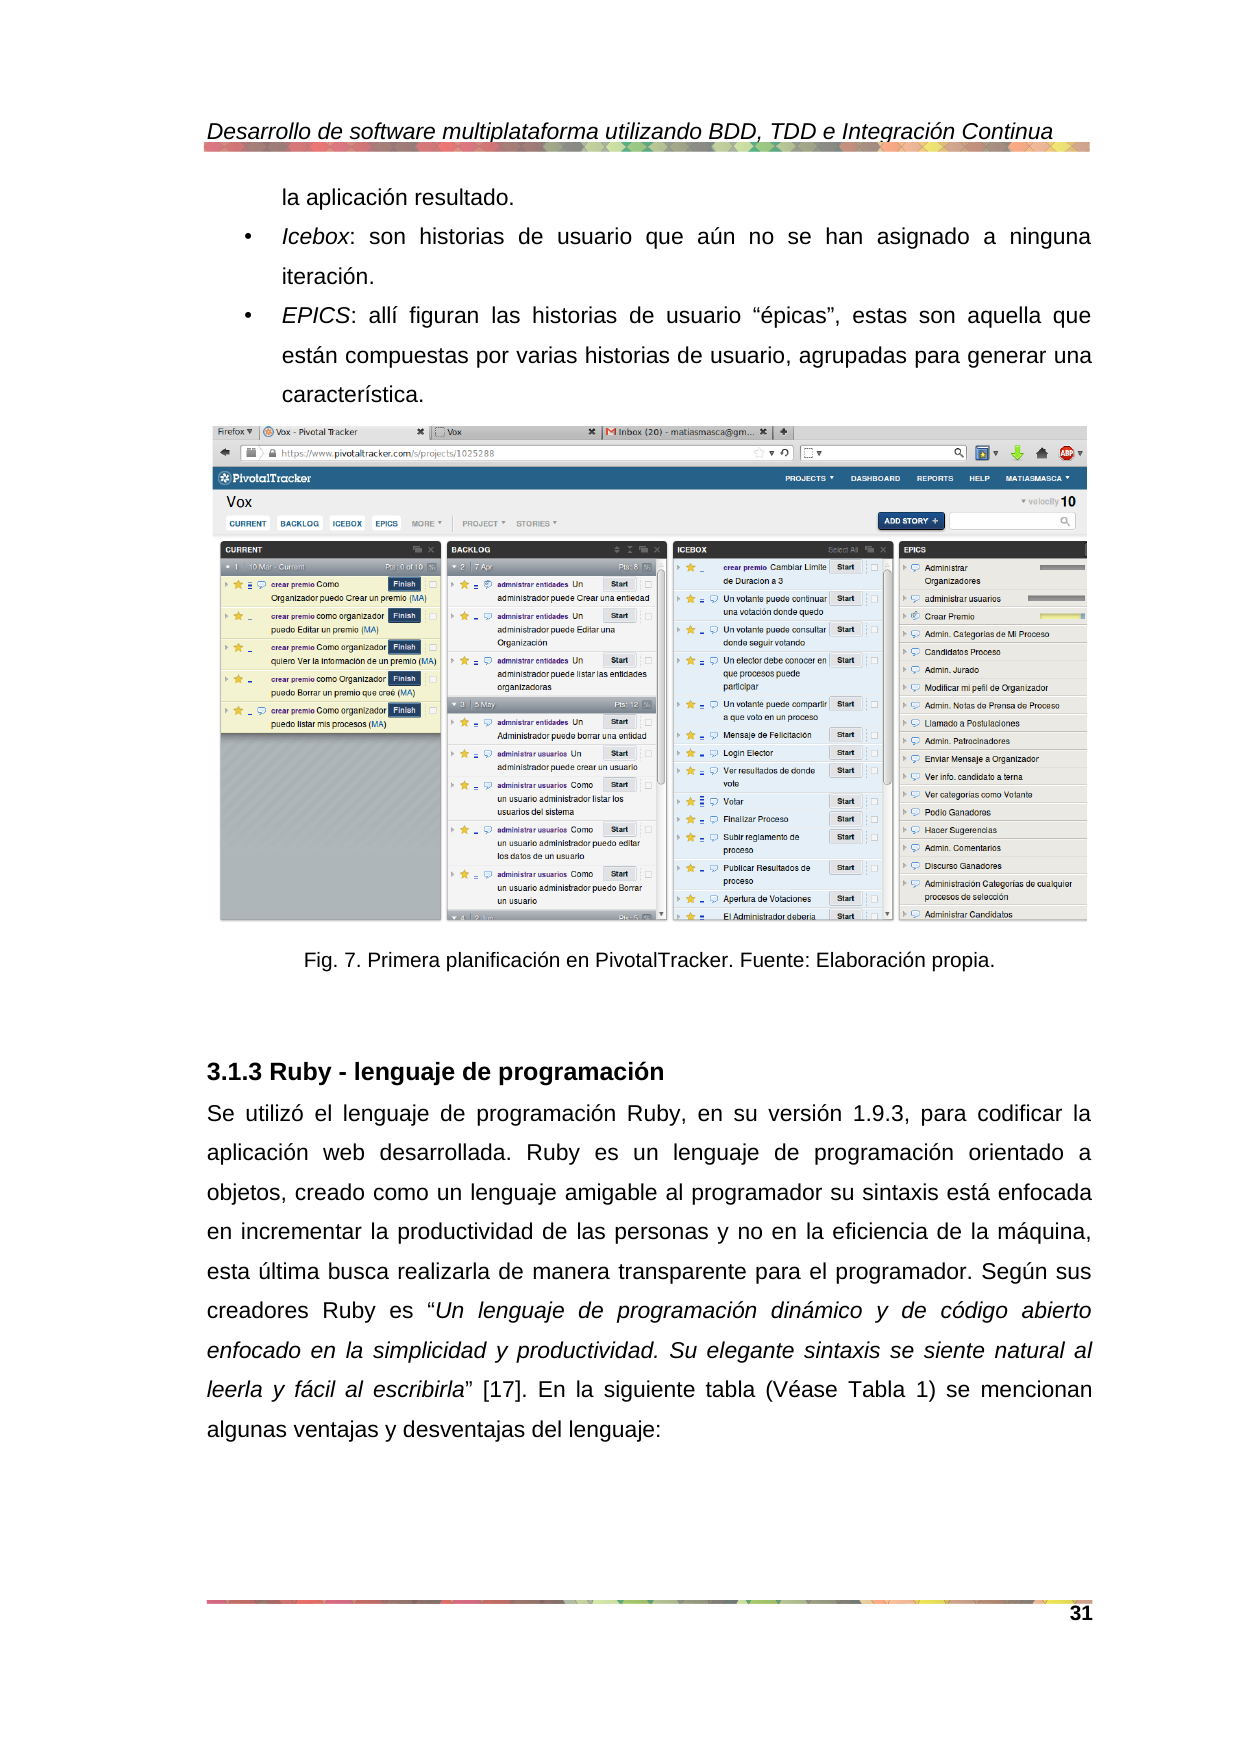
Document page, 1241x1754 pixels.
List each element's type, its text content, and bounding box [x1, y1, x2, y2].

list la aplicación resultado. [244, 184, 1093, 210]
table_cell Fig. 7. Primera planificación en PivotalTracker. Fuente: Elaboración propia. [207, 930, 1093, 990]
list Icebox: son historias de usuario que aún no se han asignado a ninguna iteración. [244, 223, 1093, 289]
text Se utilizó el lenguaje de programación Ruby, en su versión 1.9.3, para codificar la aplicación web desarrollada. Ruby es un lenguaje de programación orientado a objetos, creado como un lenguaje amigable al programador su sintaxis está enfocada en incrementar la productividad de las personas y no en la eficiencia de la máquina, esta última busca realizarla de manera transparente para el programador. Según sus creadores Ruby es “Un lenguaje de programación dinámico y de código abierto enfocado en la simplicidad y productividad. Su elegante sintaxis se siente natural al leerla y fácil al escribirla” [17]. En la siguiente tabla (Véase Tabla 1) se mencionan algunas ventajas y desventajas del lenguaje: [207, 1100, 1093, 1442]
list EPICS: allí figuran las historias de usuario “épicas”, estas son aquella que están compuestas por varias historias de usuario, agrupadas para generar una característica. [244, 302, 1093, 407]
list 3.1.3 Ruby - lenguaje de programación [207, 1057, 1093, 1086]
text [203, 142, 1090, 152]
text [206, 1600, 1093, 1604]
table_header [207, 421, 1093, 930]
picture [212, 426, 1087, 924]
